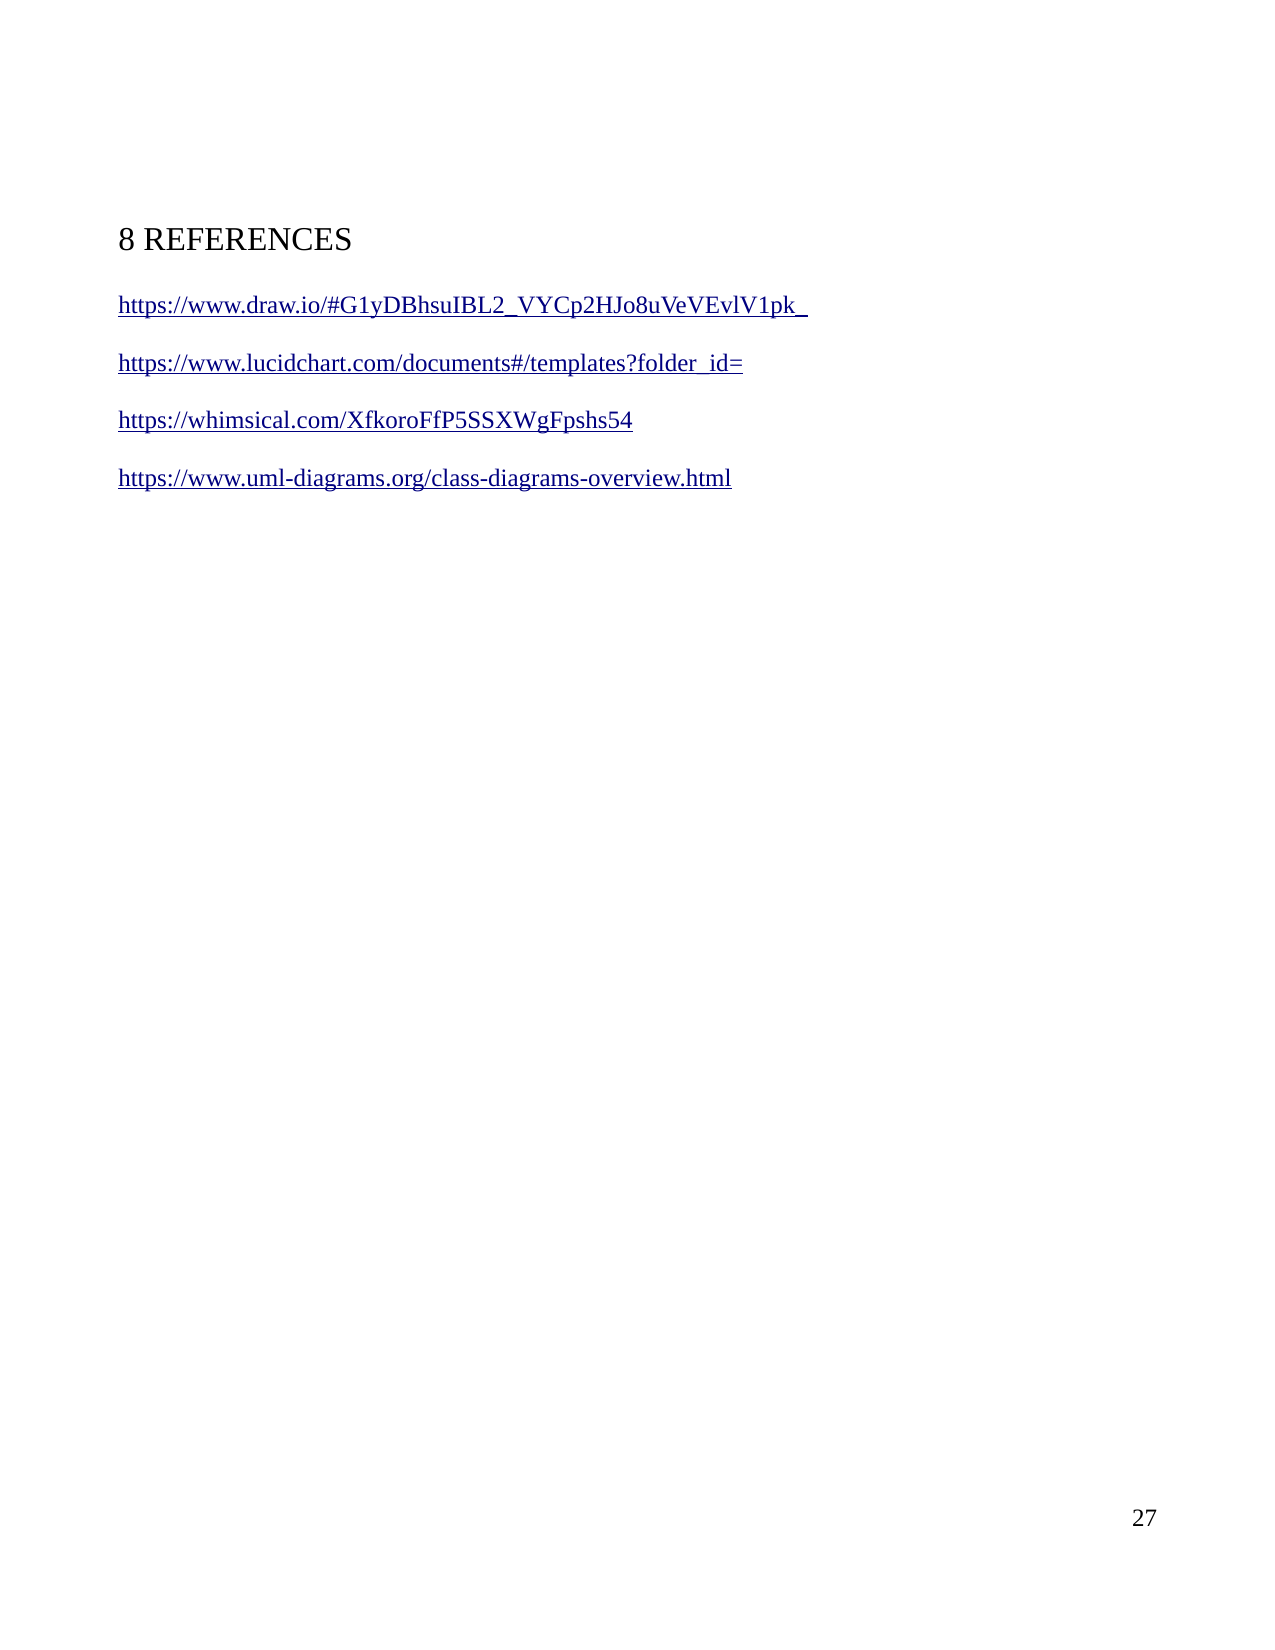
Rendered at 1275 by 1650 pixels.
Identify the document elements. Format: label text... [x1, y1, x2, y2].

text 8 REFERENCES [118, 219, 1157, 257]
text https://whimsical.com/XfkoroFfP5SSXWgFpshs54 [118, 406, 1157, 434]
text https://www.uml-diagrams.org/class-diagrams-overview.html [118, 463, 1157, 492]
text https://www.draw.io/#G1yDBhsuIBL2_VYCp2HJo8uVeVEvlV1pk_ [118, 291, 1157, 319]
text https://www.lucidchart.com/documents#/templates?folder_id= [118, 348, 1157, 377]
